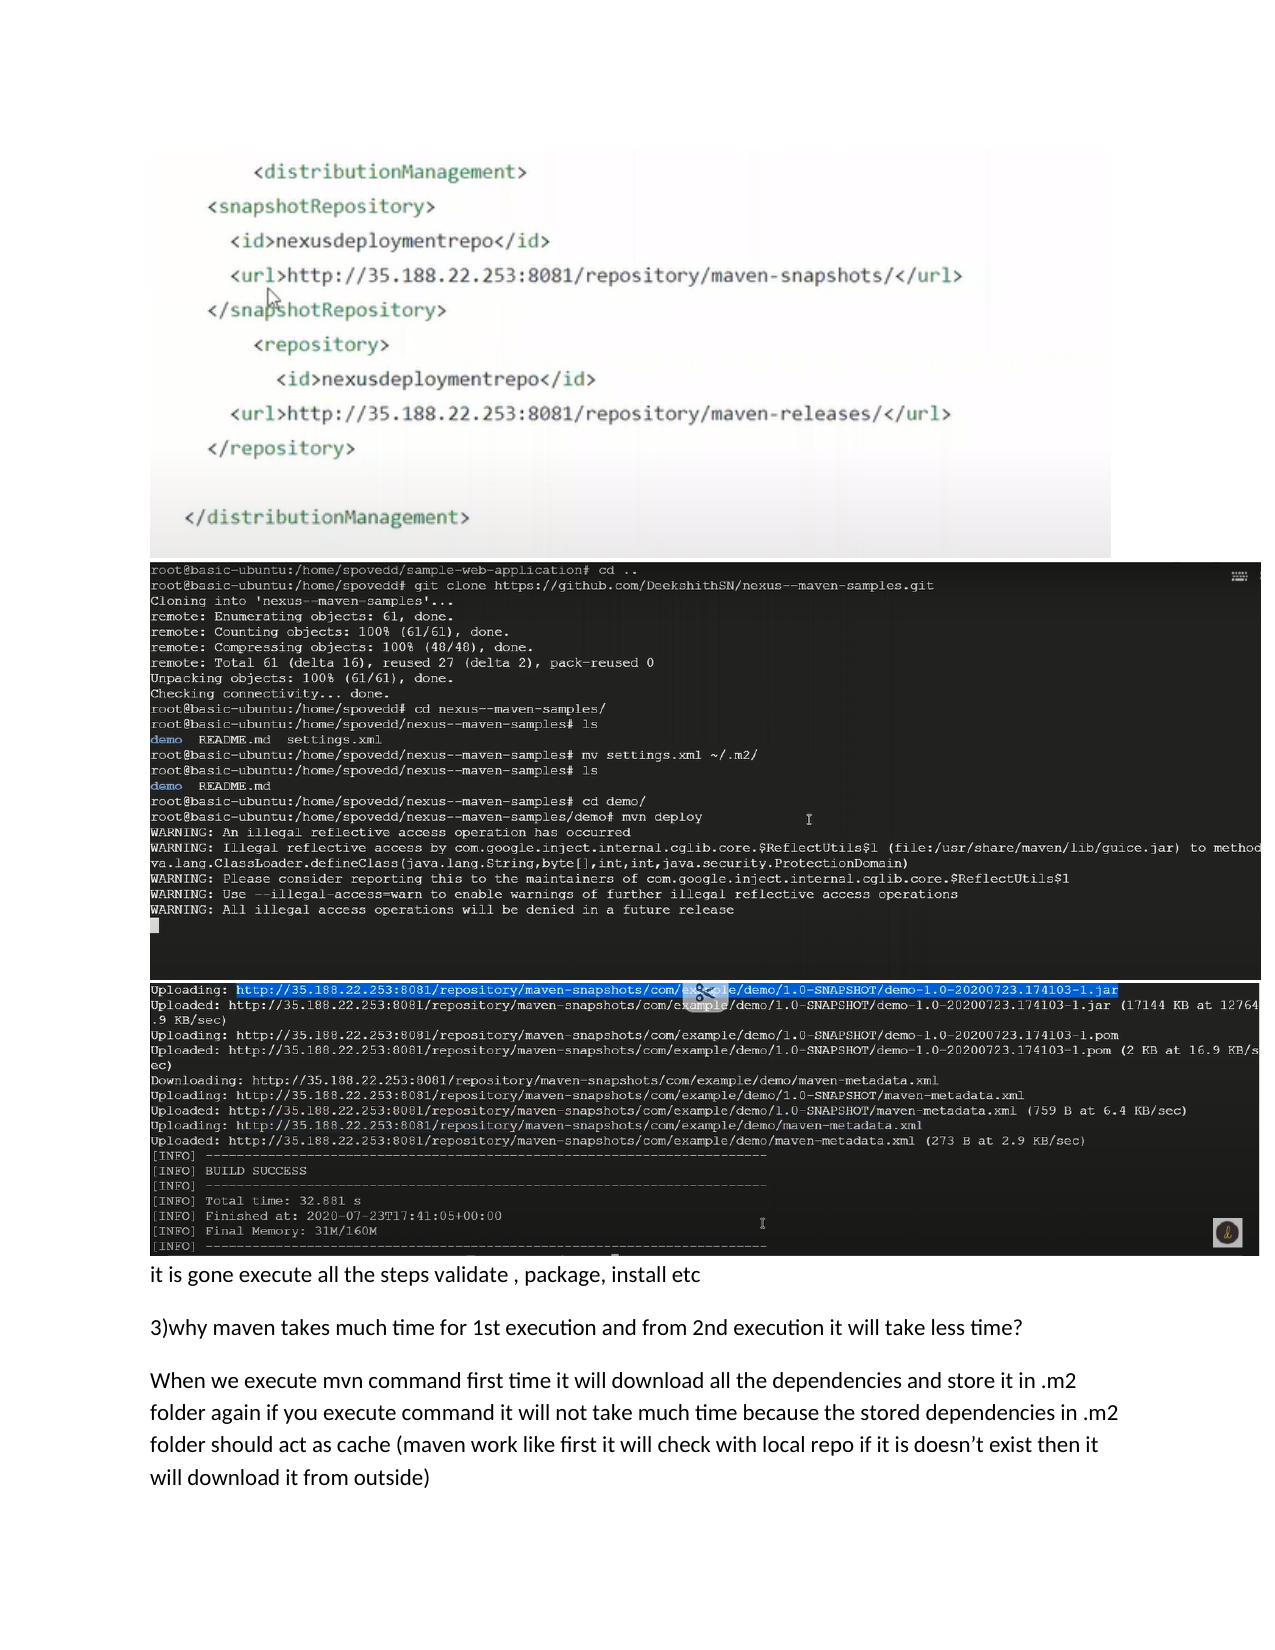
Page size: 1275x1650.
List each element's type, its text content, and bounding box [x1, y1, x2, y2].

text it is gone execute all the steps validate , package, install etc [150, 1256, 1125, 1288]
text When we execute mvn command first time it will download all the dependencies and store it in .m2 folder again if you execute command it will not take much time because the stored dependencies in .m2 folder should act as cache (maven work like first it will check with local repo if it is doesn’t exist then it will download it from outside) [150, 1366, 1125, 1491]
text [150, 150, 1125, 562]
text 3)why maven takes much time for 1st execution and from 2nd execution it will take less time? [150, 1313, 1125, 1341]
